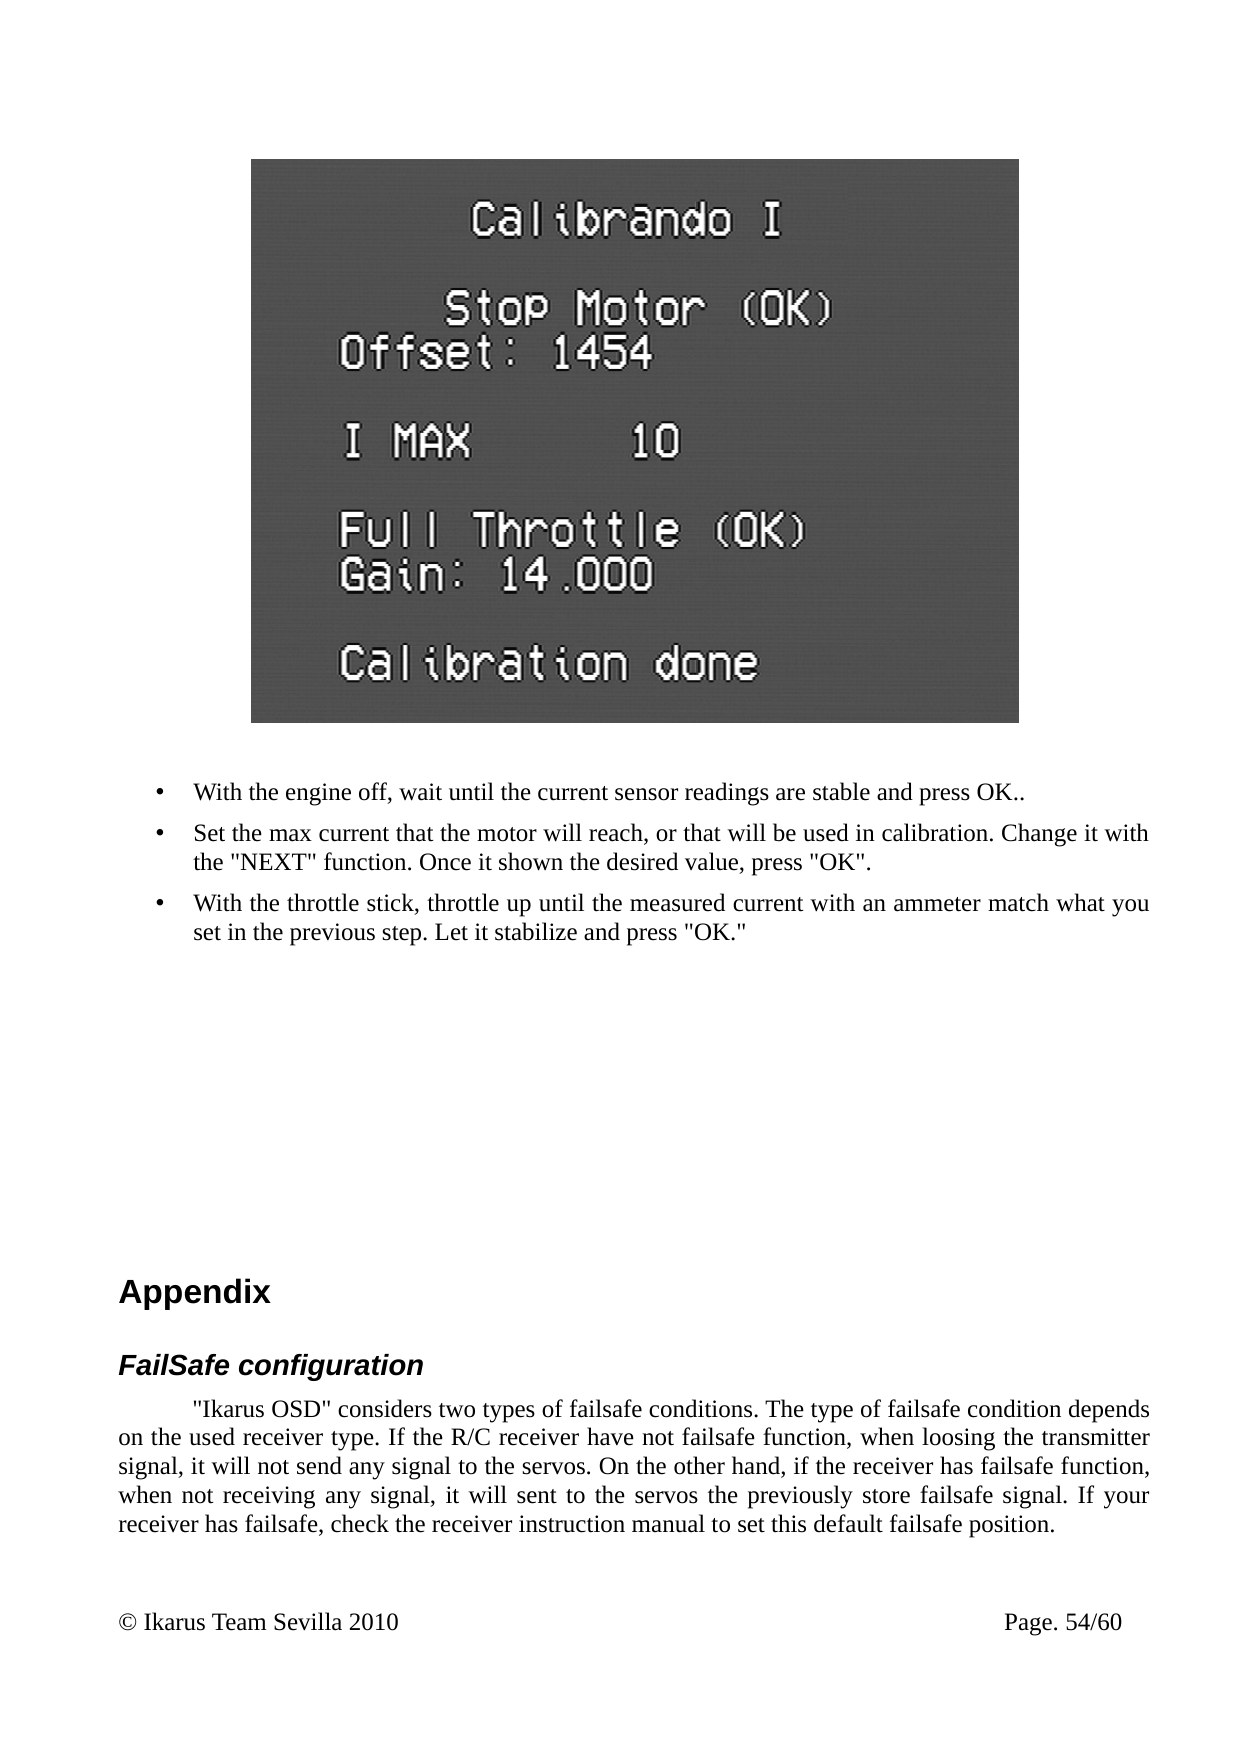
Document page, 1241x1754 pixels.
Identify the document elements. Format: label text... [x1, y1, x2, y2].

text "Ikarus OSD" considers two types of failsafe conditions. The type of failsafe condition depends on the used receiver type. If the R/C receiver have not failsafe function, when loosing the transmitter signal, it will not send any signal to the servos. On the other hand, if the receiver has failsafe function, when not receiving any signal, it will sent to the servos the previously store failsafe signal. If your receiver has failsafe, check the receiver instruction manual to set this default failsafe position. [118, 1394, 1152, 1537]
list With the engine off, wait until the current sensor readings are stable and press OK.. [156, 777, 1152, 805]
subtitle FailSafe configuration [118, 1348, 1152, 1381]
list Set the max current that the motor will reach, or that will be used in calibration. Change it with the "NEXT" function. Once it shown the desired value, press "OK". [156, 818, 1152, 875]
subtitle Appendix [118, 1272, 1152, 1310]
list With the throttle stick, throttle up until the measured current with an ammeter match what you set in the previous step. Let it stabilize and press "OK." [156, 888, 1152, 945]
